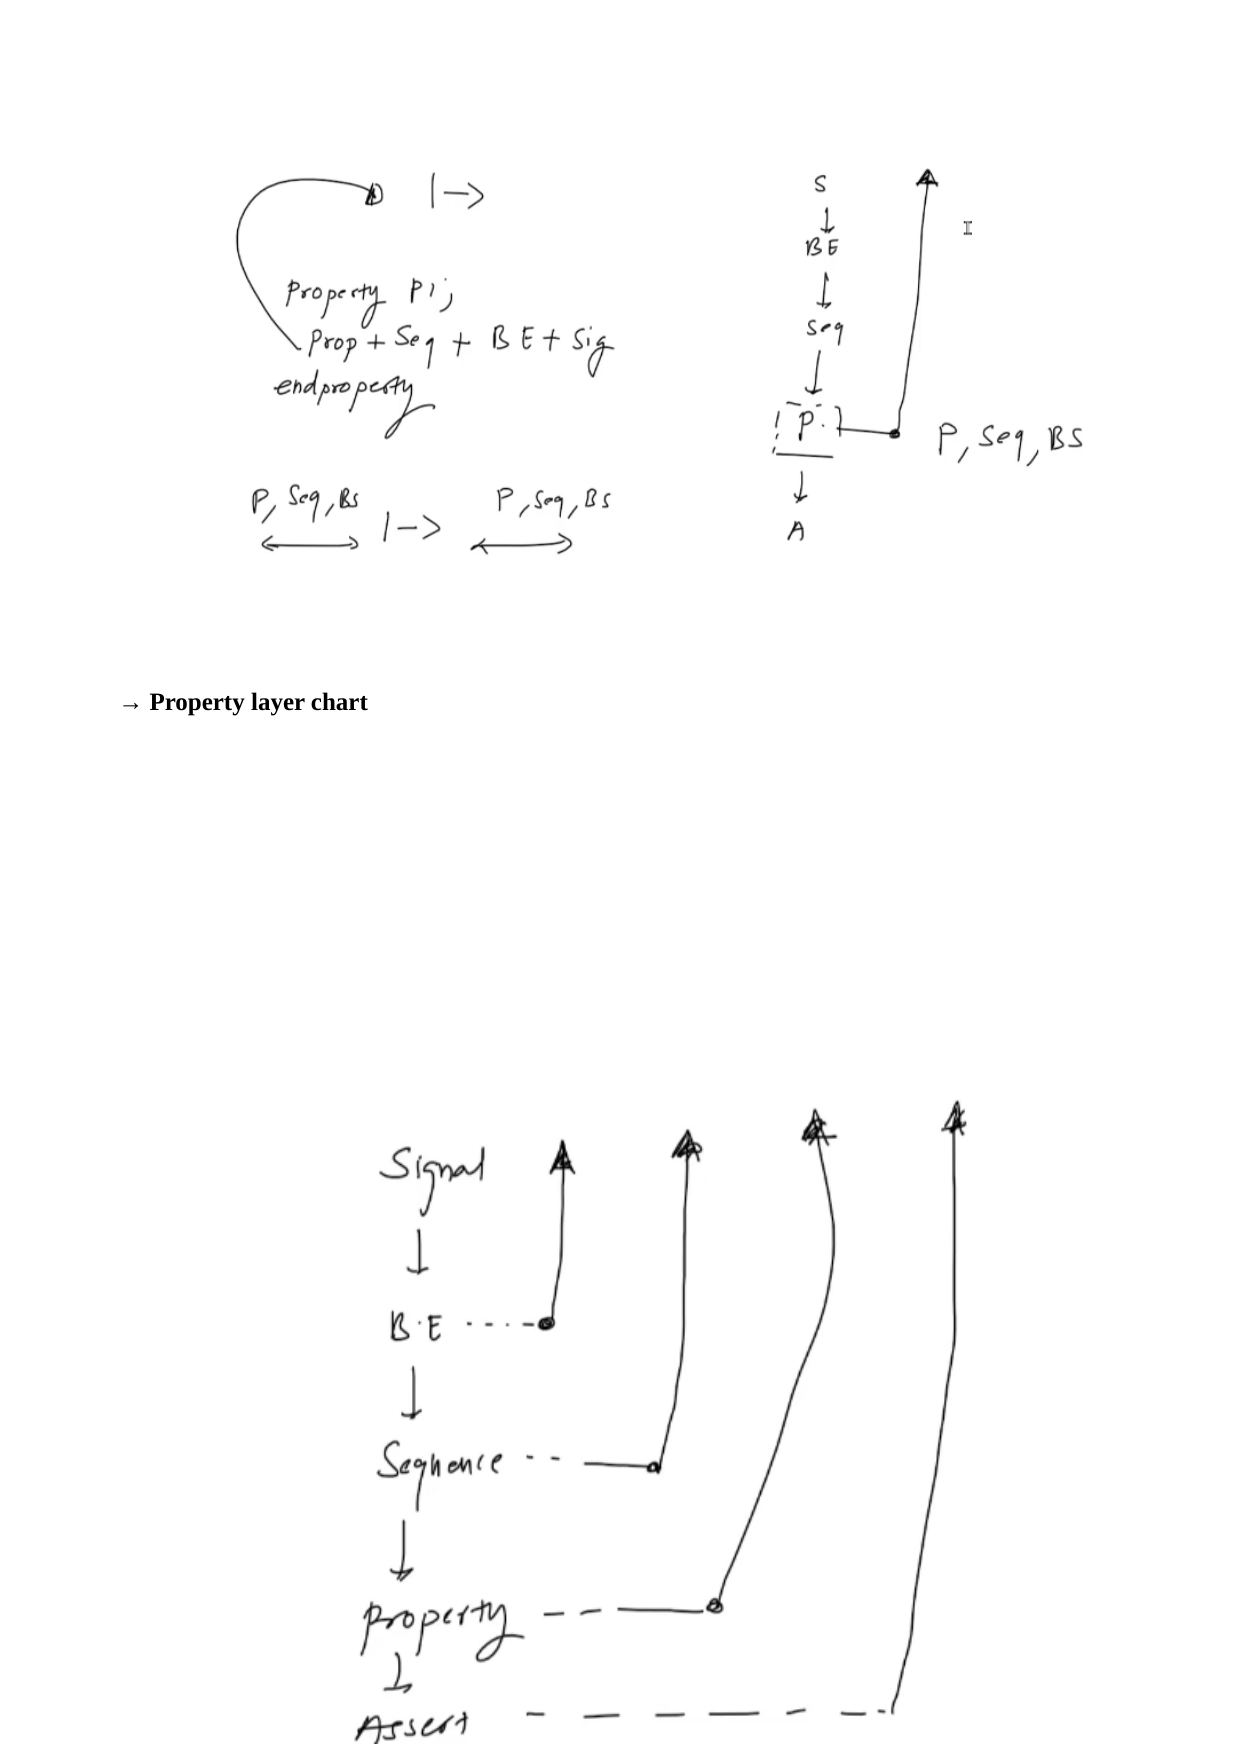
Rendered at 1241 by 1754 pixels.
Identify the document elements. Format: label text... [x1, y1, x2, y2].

picture [289, 1064, 1037, 1744]
text → Property layer chart [118, 687, 1122, 715]
picture [118, 118, 1123, 630]
